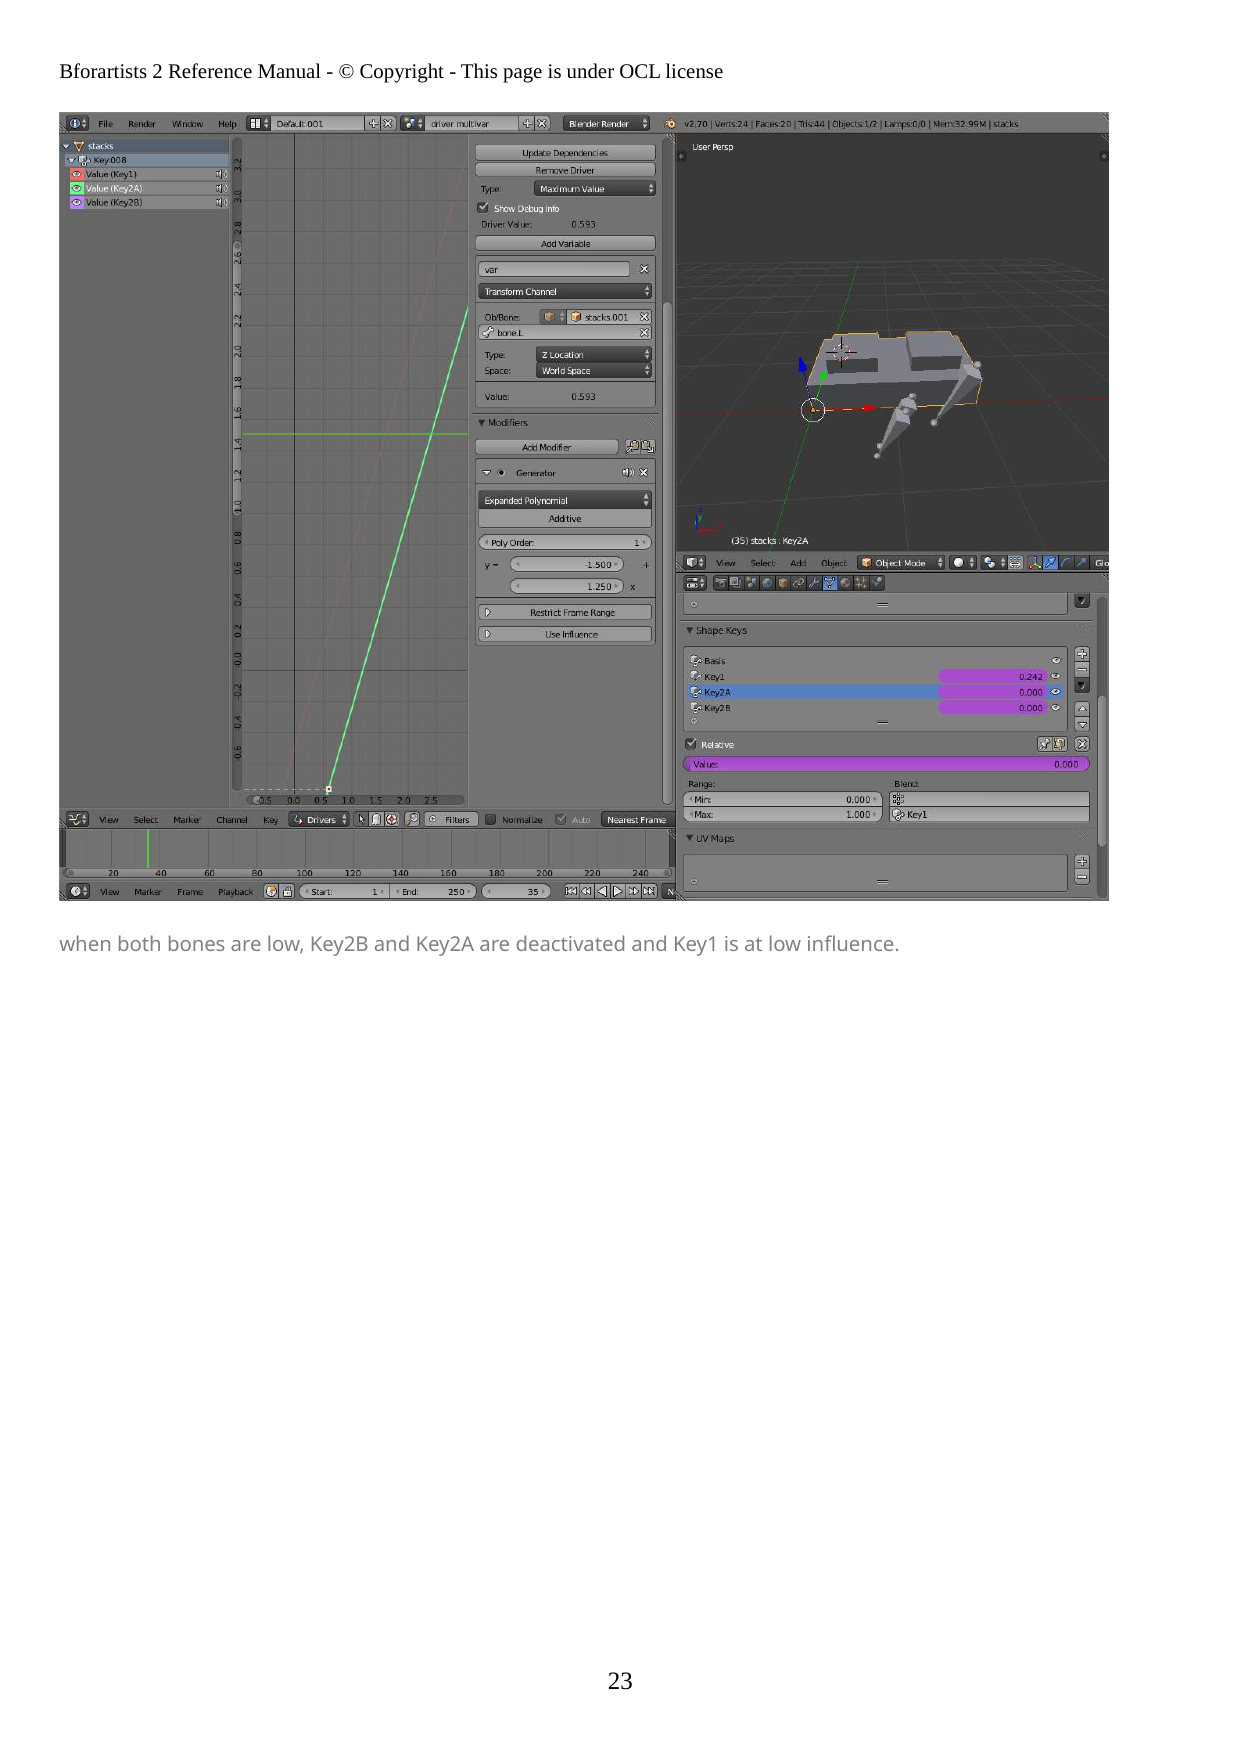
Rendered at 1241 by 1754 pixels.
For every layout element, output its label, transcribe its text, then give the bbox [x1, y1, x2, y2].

picture [59, 112, 1109, 901]
text when both bones are low, Key2B and Key2A are deactivated and Key1 is at low influence. [59, 926, 1181, 957]
